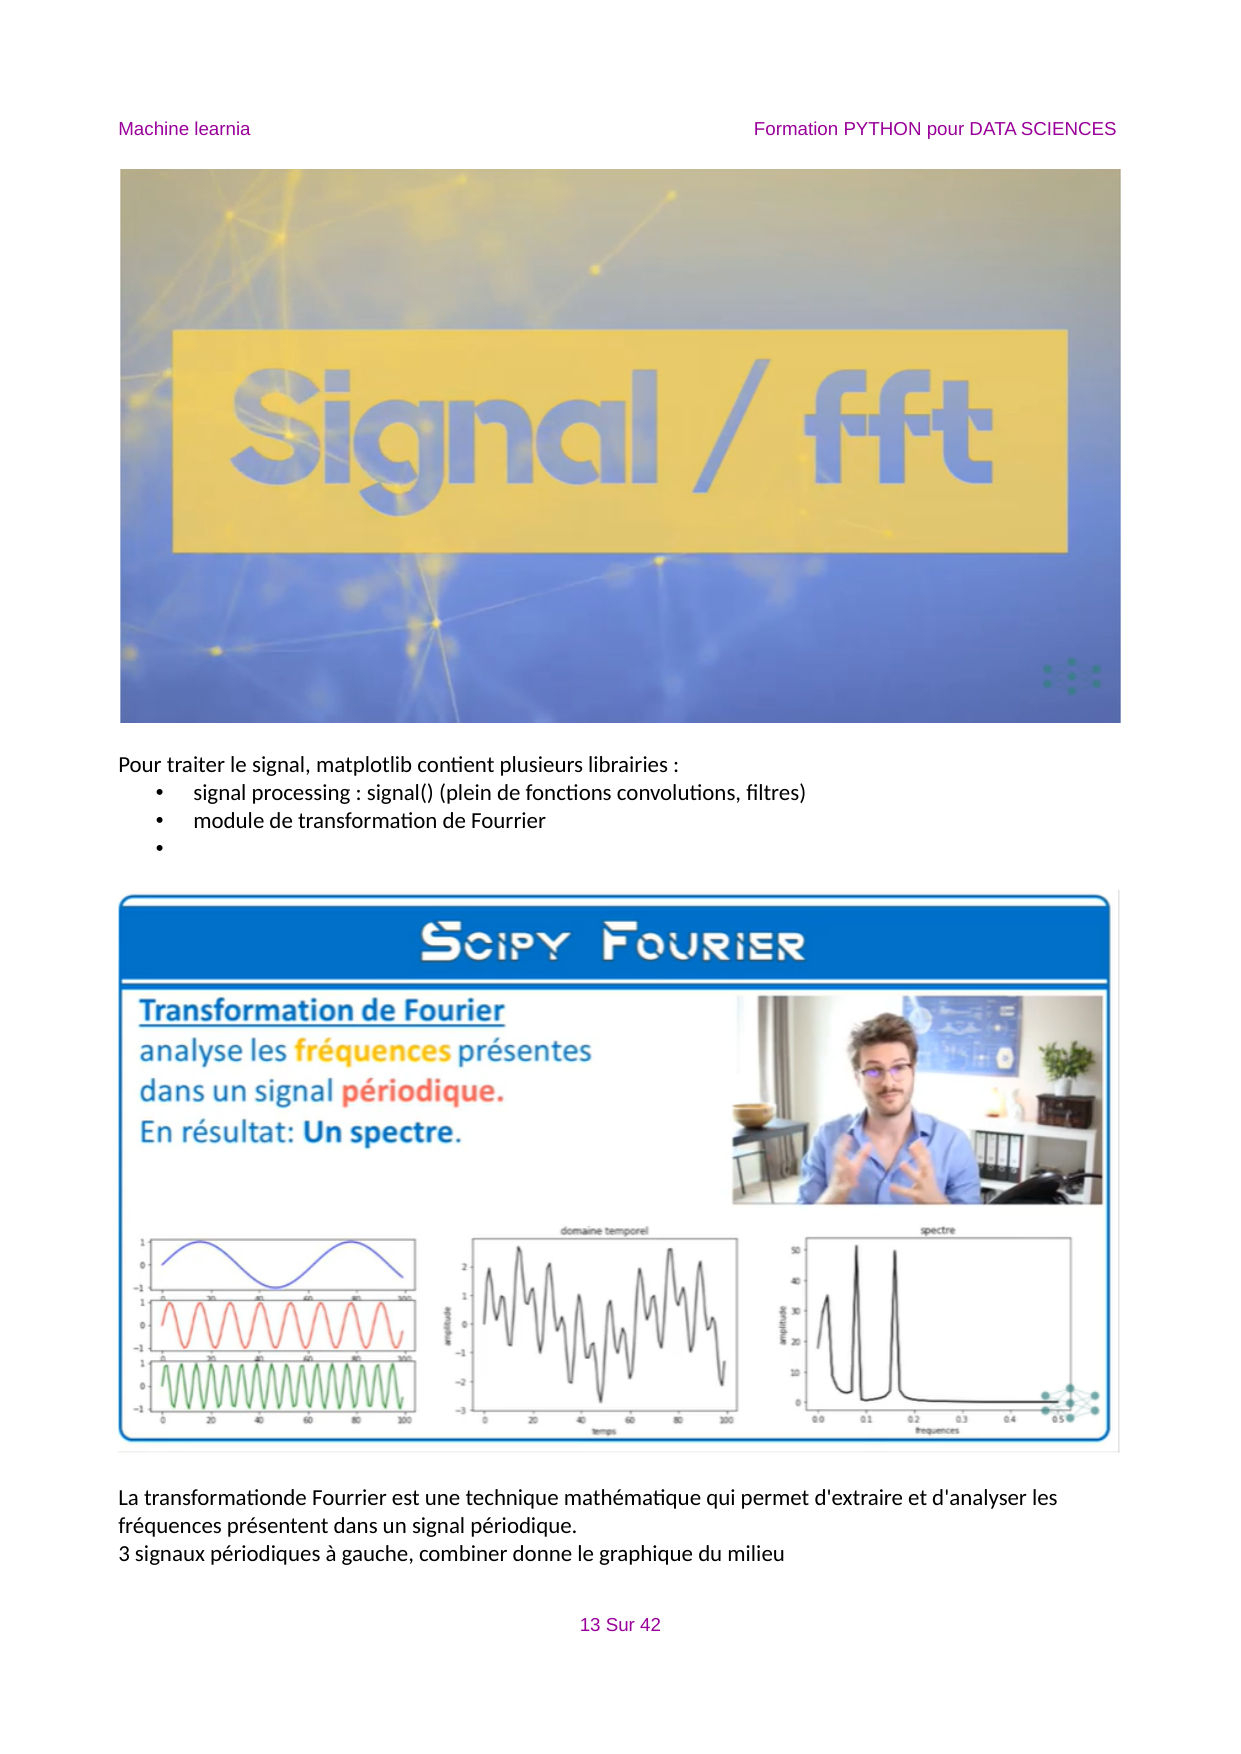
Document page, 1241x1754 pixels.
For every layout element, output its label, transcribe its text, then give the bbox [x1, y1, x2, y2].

text Pour traiter le signal, matplotlib contient plusieurs librairies : [118, 750, 1122, 778]
picture [118, 890, 1122, 1455]
text 3 signaux périodiques à gauche, combiner donne le graphique du milieu [118, 1539, 1122, 1567]
text La transformationde Fourrier est une technique mathématique qui permet d'extraire et d'analyser les fréquences présentent dans un signal périodique. [118, 1483, 1122, 1539]
list signal processing : signal() (plein de fonctions convolutions, filtres) [156, 778, 1122, 806]
picture [118, 169, 1122, 723]
list module de transformation de Fourrier [156, 806, 1122, 834]
